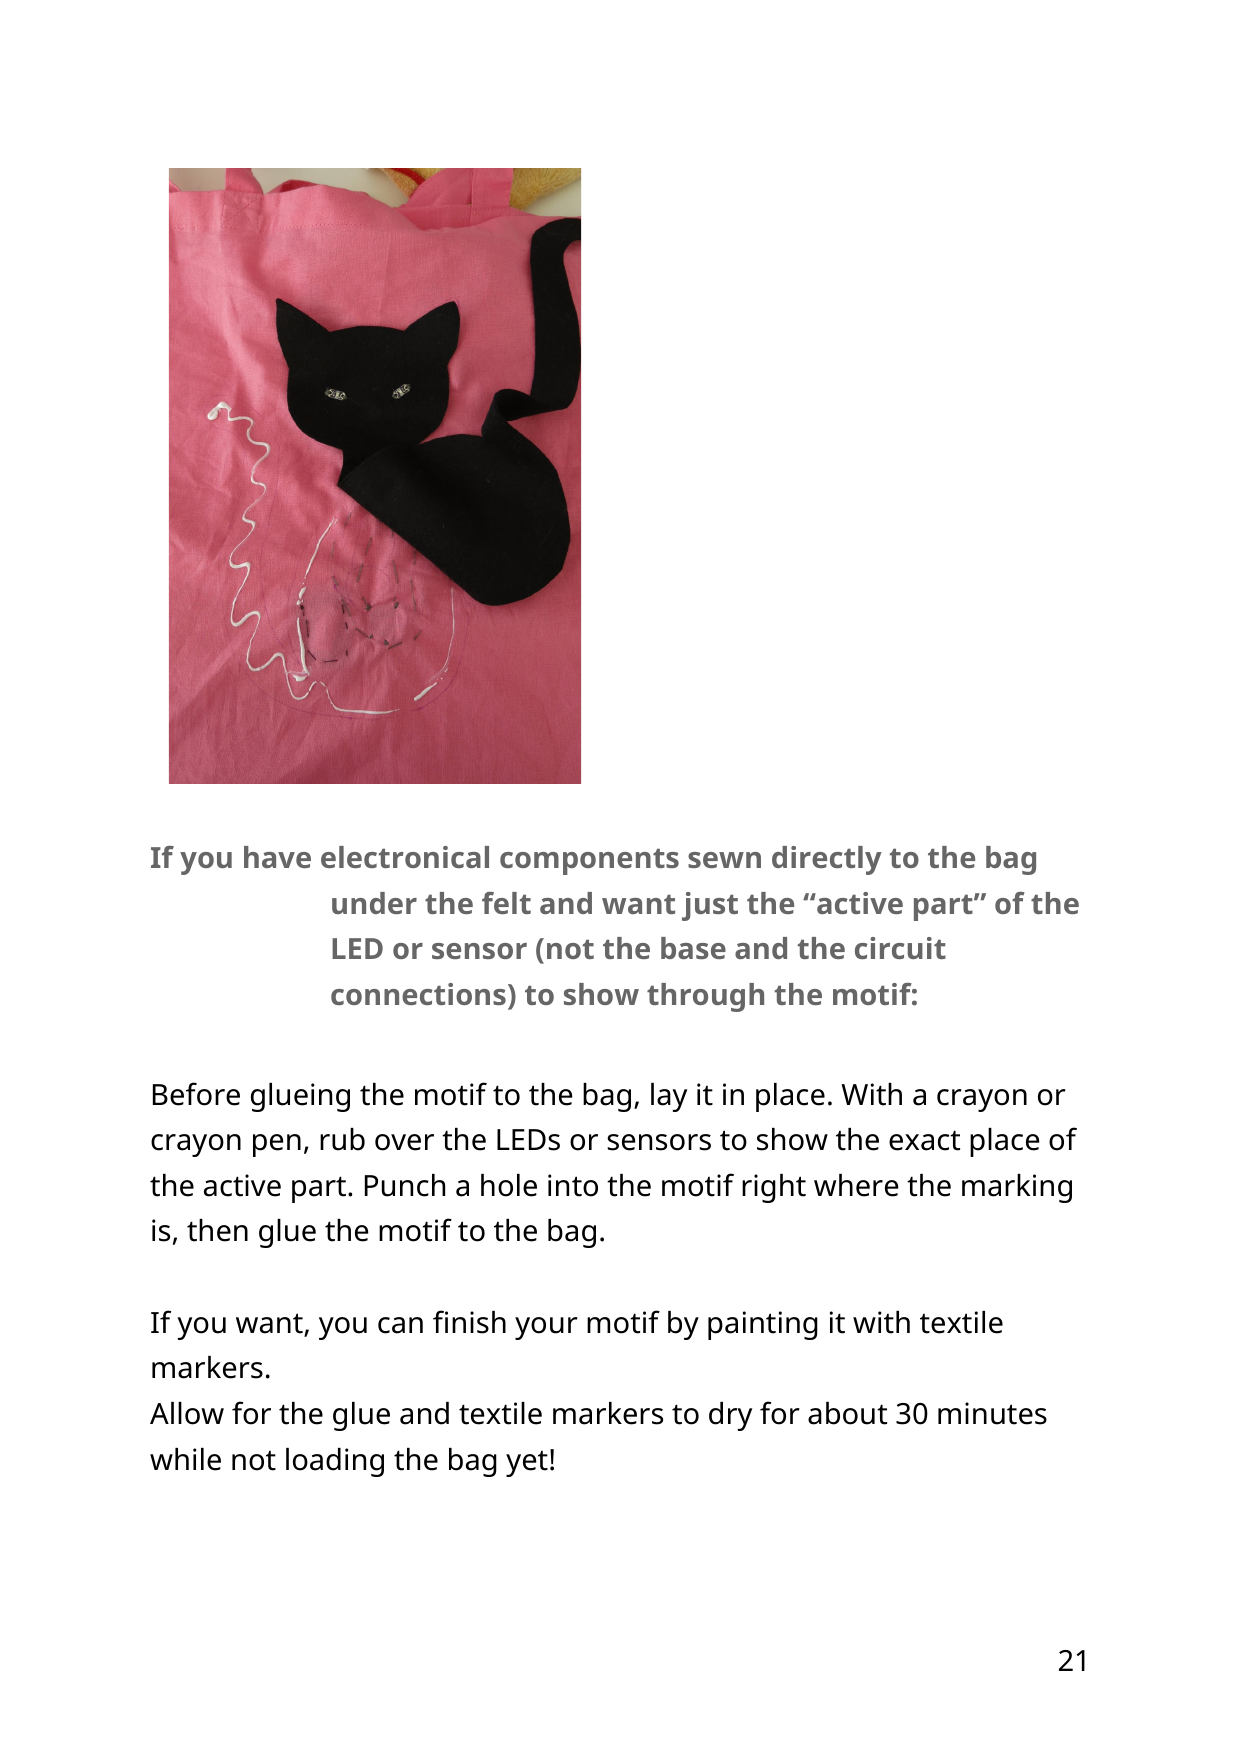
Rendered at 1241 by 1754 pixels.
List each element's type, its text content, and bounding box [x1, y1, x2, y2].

picture [168, 168, 582, 784]
text If you want, you can finish your motif by painting it with textile markers. [150, 1302, 1091, 1387]
text Allow for the glue and textile markers to dry for about 30 minutes while not loading the bag yet! [150, 1393, 1091, 1478]
subtitle If you have electronical components sewn directly to the bag under the felt and want just the “active part” of the LED or sensor (not the base and the circuit connections) to show through the motif: [150, 837, 1091, 1014]
text Before glueing the motif to the bag, lay it in place. With a crayon or crayon pen, rub over the LEDs or sensors to show the exact place of the active part. Punch a hole into the motif right where the marking is, then glue the motif to the bag. [150, 1074, 1091, 1250]
